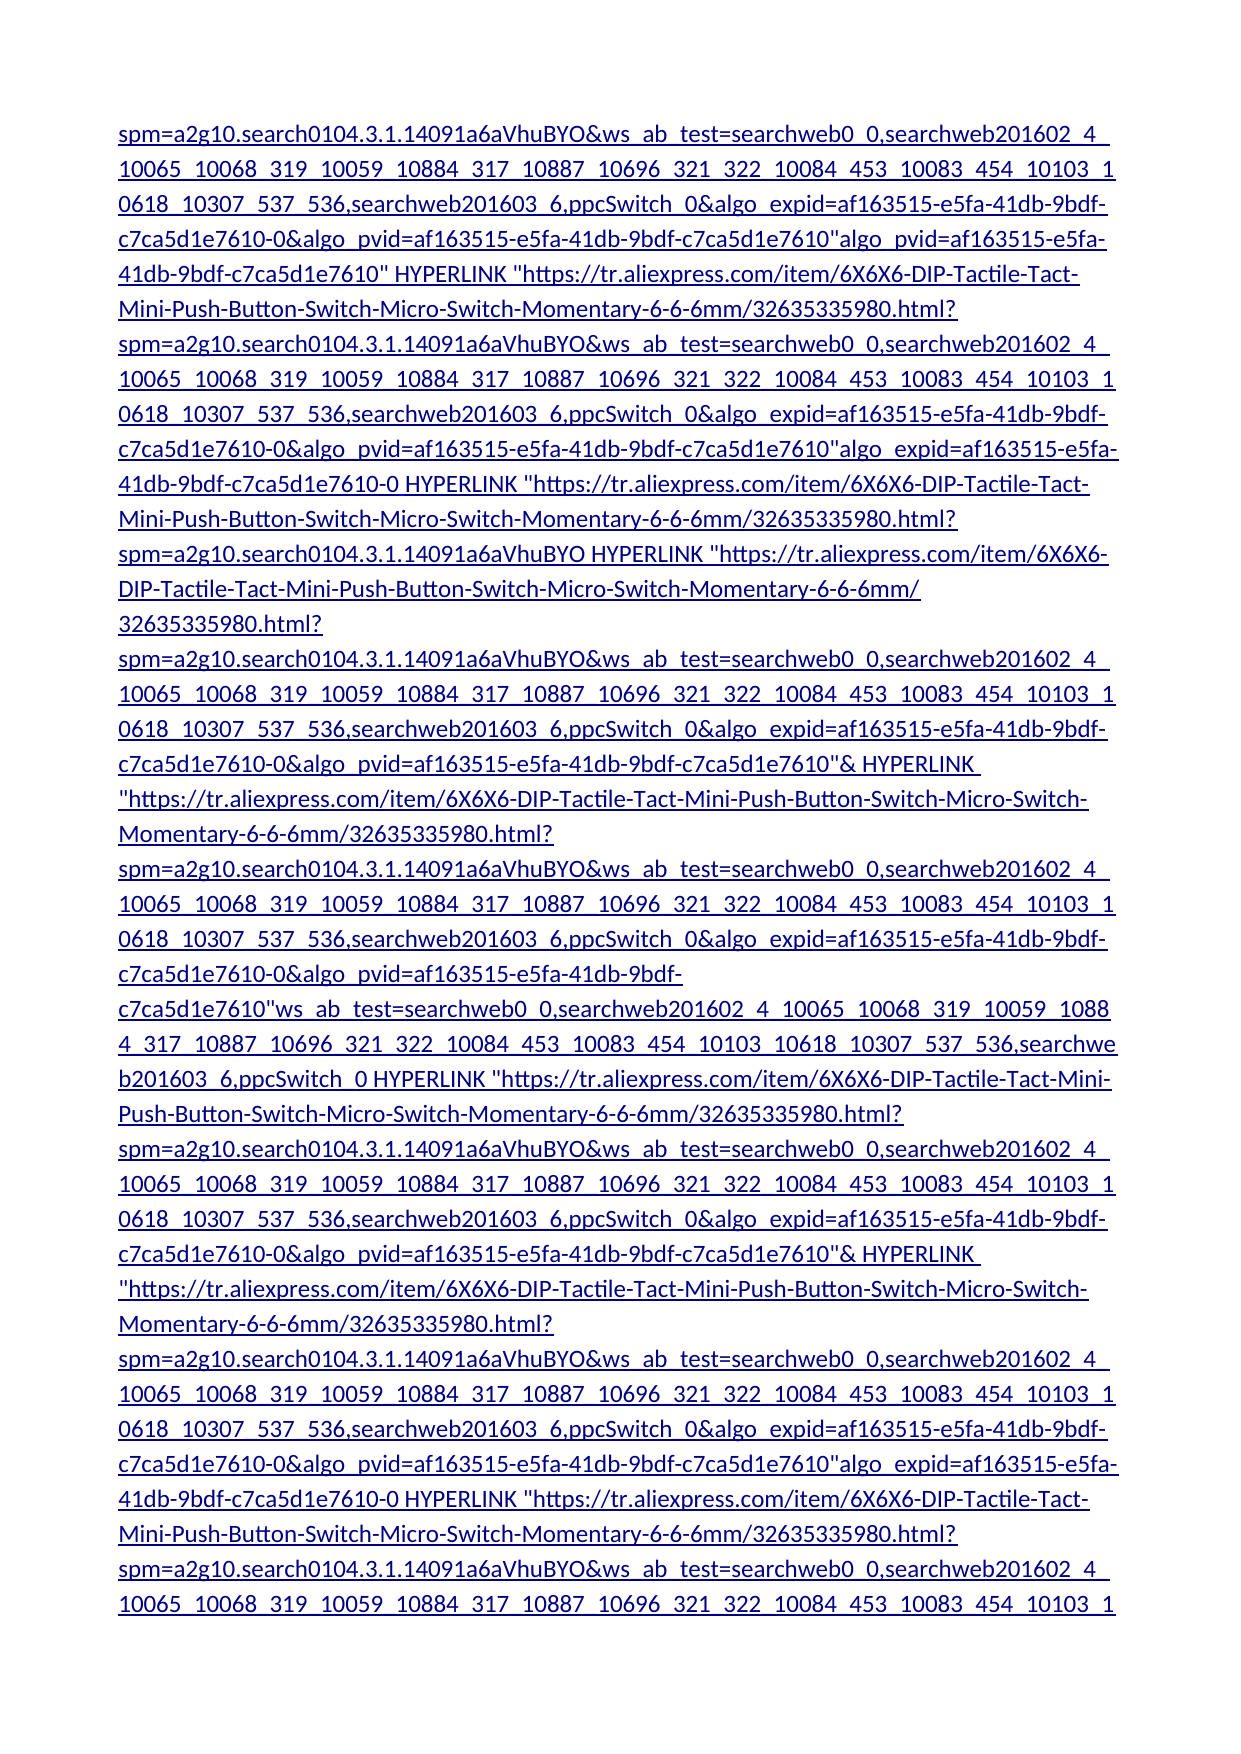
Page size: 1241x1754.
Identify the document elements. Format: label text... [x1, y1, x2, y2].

text spm=a2g10.search0104.3.1.14091a6aVhuBYO&ws_ab_test=searchweb0_0,searchweb201602_4_10065_10068_319_10059_10884_317_10887_10696_321_322_10084_453_10083_454_10103_10618_10307_537_536,searchweb201603_6,ppcSwitch_0&algo_expid=af163515-e5fa-41db-9bdf-c7ca5d1e7610-0&algo_pvid=af163515-e5fa-41db-9bdf-c7ca5d1e7610"algo_pvid=af163515-e5fa-41db-9bdf-c7ca5d1e7610" HYPERLINK "https://tr.aliexpress.com/item/6X6X6-DIP-Tactile-Tact-Mini-Push-Button-Switch-Micro-Switch-Momentary-6-6-6mm/32635335980.html?spm=a2g10.search0104.3.1.14091a6aVhuBYO&ws_ab_test=searchweb0_0,searchweb201602_4_10065_10068_319_10059_10884_317_10887_10696_321_322_10084_453_10083_454_10103_10618_10307_537_536,searchweb201603_6,ppcSwitch_0&algo_expid=af163515-e5fa-41db-9bdf-c7ca5d1e7610-0&algo_pvid=af163515-e5fa-41db-9bdf-c7ca5d1e7610"algo_expid=af163515-e5fa-41db-9bdf-c7ca5d1e7610-0 HYPERLINK "https://tr.aliexpress.com/item/6X6X6-DIP-Tactile-Tact-Mini-Push-Button-Switch-Micro-Switch-Momentary-6-6-6mm/32635335980.html?spm=a2g10.search0104.3.1.14091a6aVhuBYO HYPERLINK "https://tr.aliexpress.com/item/6X6X6-DIP-Tactile-Tact-Mini-Push-Button-Switch-Micro-Switch-Momentary-6-6-6mm/32635335980.html?spm=a2g10.search0104.3.1.14091a6aVhuBYO&ws_ab_test=searchweb0_0,searchweb201602_4_10065_10068_319_10059_10884_317_10887_10696_321_322_10084_453_10083_454_10103_10618_10307_537_536,searchweb201603_6,ppcSwitch_0&algo_expid=af163515-e5fa-41db-9bdf-c7ca5d1e7610-0&algo_pvid=af163515-e5fa-41db-9bdf-c7ca5d1e7610"& HYPERLINK "https://tr.aliexpress.com/item/6X6X6-DIP-Tactile-Tact-Mini-Push-Button-Switch-Micro-Switch-Momentary-6-6-6mm/32635335980.html?spm=a2g10.search0104.3.1.14091a6aVhuBYO&ws_ab_test=searchweb0_0,searchweb201602_4_10065_10068_319_10059_10884_317_10887_10696_321_322_10084_453_10083_454_10103_10618_10307_537_536,searchweb201603_6,ppcSwitch_0&algo_expid=af163515-e5fa-41db-9bdf-c7ca5d1e7610-0&algo_pvid=af163515-e5fa-41db-9bdf-c7ca5d1e7610"ws_ab_test=searchweb0_0,searchweb201602_4_10065_10068_319_10059_10884_317_10887_10696_321_322_10084_453_10083_454_10103_10618_10307_537_536,searchweb201603_6,ppcSwitch_0 HYPERLINK "https://tr.aliexpress.com/item/6X6X6-DIP-Tactile-Tact-Mini-Push-Button-Switch-Micro-Switch-Momentary-6-6-6mm/32635335980.html?spm=a2g10.search0104.3.1.14091a6aVhuBYO&ws_ab_test=searchweb0_0,searchweb201602_4_10065_10068_319_10059_10884_317_10887_10696_321_322_10084_453_10083_454_10103_10618_10307_537_536,searchweb201603_6,ppcSwitch_0&algo_expid=af163515-e5fa-41db-9bdf-c7ca5d1e7610-0&algo_pvid=af163515-e5fa-41db-9bdf-c7ca5d1e7610"& HYPERLINK "https://tr.aliexpress.com/item/6X6X6-DIP-Tactile-Tact-Mini-Push-Button-Switch-Micro-Switch-Momentary-6-6-6mm/32635335980.html?spm=a2g10.search0104.3.1.14091a6aVhuBYO&ws_ab_test=searchweb0_0,searchweb201602_4_10065_10068_319_10059_10884_317_10887_10696_321_322_10084_453_10083_454_10103_10618_10307_537_536,searchweb201603_6,ppcSwitch_0&algo_expid=af163515-e5fa-41db-9bdf-c7ca5d1e7610-0&algo_pvid=af163515-e5fa-41db-9bdf-c7ca5d1e7610"algo_expid=af163515-e5fa-41db-9bdf-c7ca5d1e7610-0 HYPERLINK "https://tr.aliexpress.com/item/6X6X6-DIP-Tactile-Tact-Mini-Push-Button-Switch-Micro-Switch-Momentary-6-6-6mm/32635335980.html?spm=a2g10.search0104.3.1.14091a6aVhuBYO&ws_ab_test=searchweb0_0,searchweb201602_4_10065_10068_319_10059_10884_317_10887_10696_321_322_10084_453_10083_454_10103_1 [118, 118, 1122, 1619]
